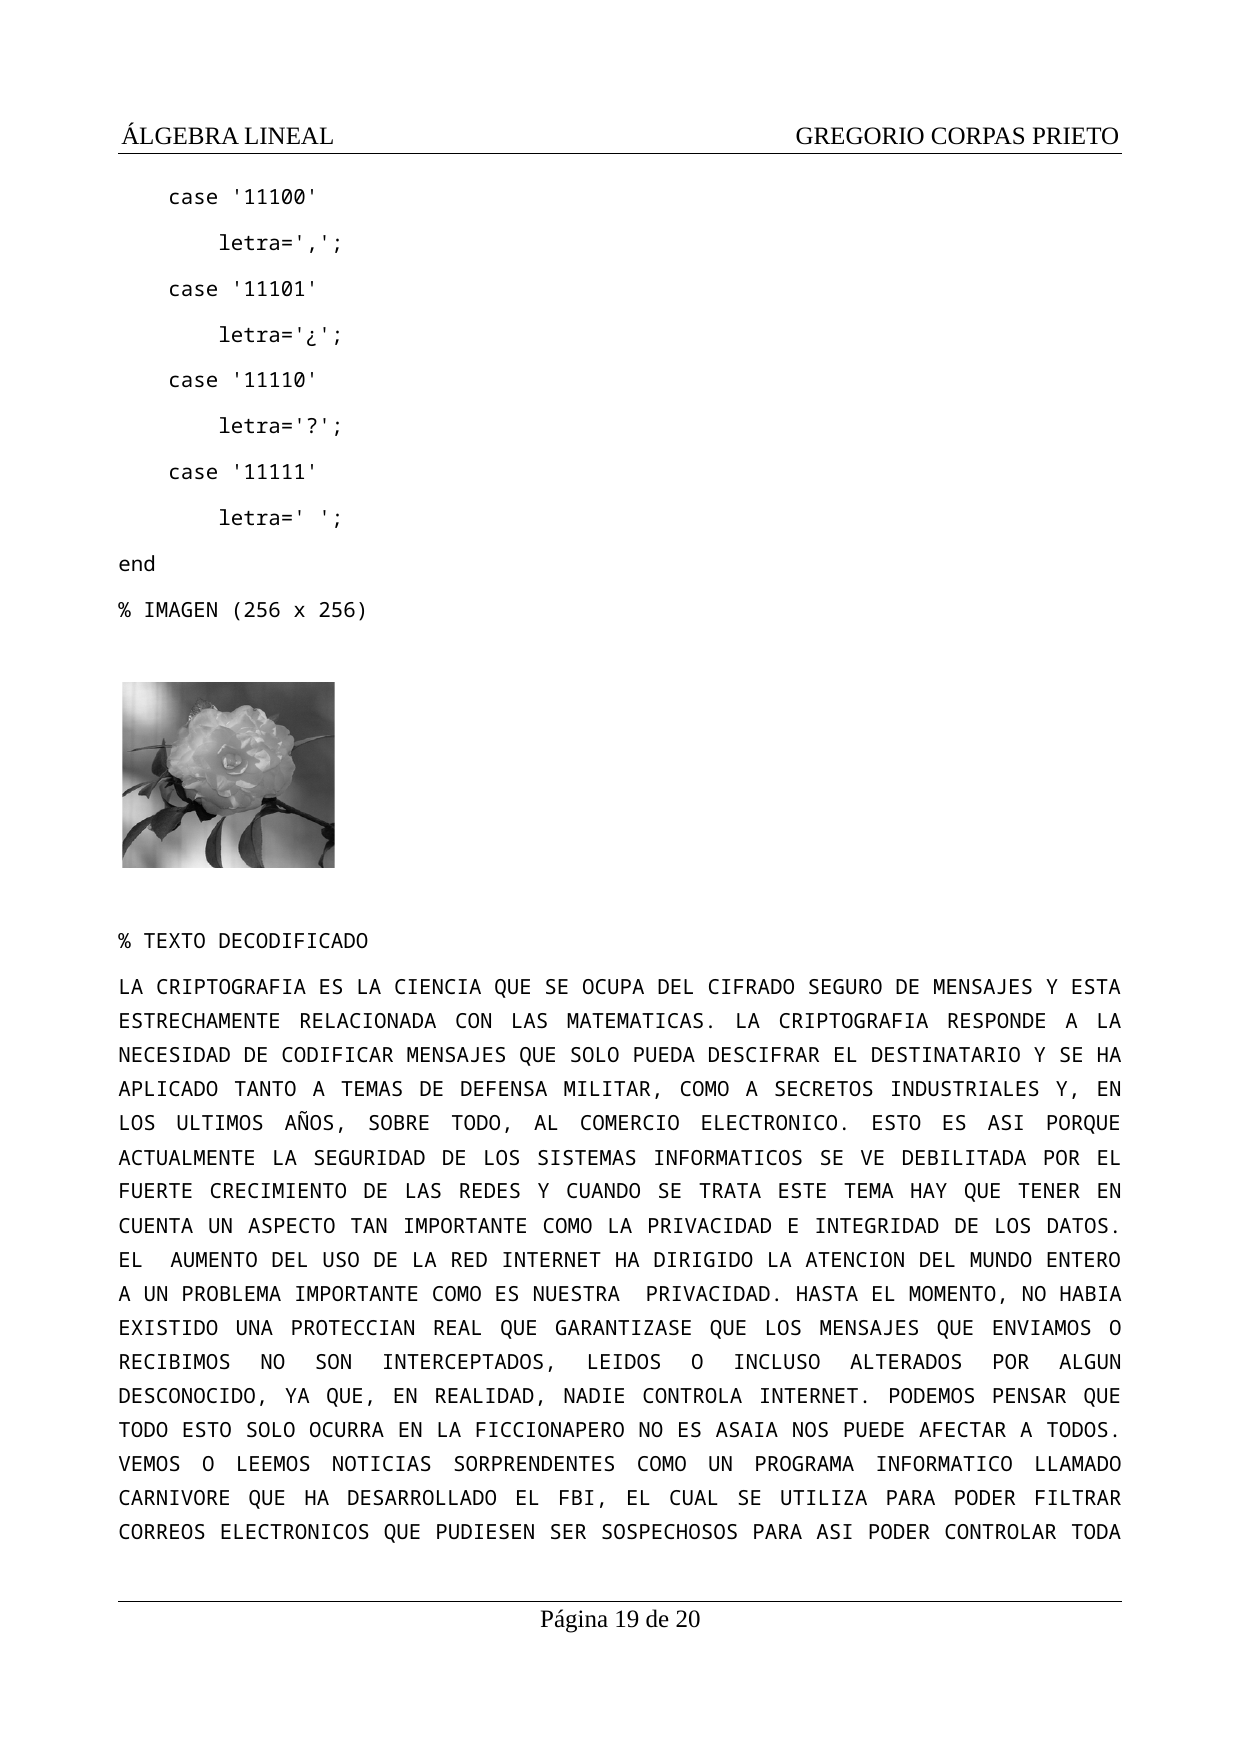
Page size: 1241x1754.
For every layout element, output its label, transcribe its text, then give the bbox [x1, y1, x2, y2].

text end [118, 549, 1122, 577]
picture [122, 682, 335, 868]
text letra=','; [118, 228, 1122, 257]
text case '11110' [118, 366, 1122, 394]
text letra=' '; [118, 503, 1122, 532]
text LA CRIPTOGRAFIA ES LA CIENCIA QUE SE OCUPA DEL CIFRADO SEGURO DE MENSAJES Y ESTA ESTRECHAMENTE RELACIONADA CON LAS MATEMATICAS. LA CRIPTOGRAFIA RESPONDE A LA NECESIDAD DE CODIFICAR MENSAJES QUE SOLO PUEDA DESCIFRAR EL DESTINATARIO Y SE HA APLICADO TANTO A TEMAS DE DEFENSA MILITAR, COMO A SECRETOS INDUSTRIALES Y, EN LOS ULTIMOS AÑOS, SOBRE TODO, AL COMERCIO ELECTRONICO. ESTO ES ASI PORQUE ACTUALMENTE LA SEGURIDAD DE LOS SISTEMAS INFORMATICOS SE VE DEBILITADA POR EL FUERTE CRECIMIENTO DE LAS REDES Y CUANDO SE TRATA ESTE TEMA HAY QUE TENER EN CUENTA UN ASPECTO TAN IMPORTANTE COMO LA PRIVACIDAD E INTEGRIDAD DE LOS DATOS. EL AUMENTO DEL USO DE LA RED INTERNET HA DIRIGIDO LA ATENCION DEL MUNDO ENTERO A UN PROBLEMA IMPORTANTE COMO ES NUESTRA PRIVACIDAD. HASTA EL MOMENTO, NO HABIA EXISTIDO UNA PROTECCIAN REAL QUE GARANTIZASE QUE LOS MENSAJES QUE ENVIAMOS O RECIBIMOS NO SON INTERCEPTADOS, LEIDOS O INCLUSO ALTERADOS POR ALGUN DESCONOCIDO, YA QUE, EN REALIDAD, NADIE CONTROLA INTERNET. PODEMOS PENSAR QUE TODO ESTO SOLO OCURRA EN LA FICCIONAPERO NO ES ASAIA NOS PUEDE AFECTAR A TODOS. VEMOS O LEEMOS NOTICIAS SORPRENDENTES COMO UN PROGRAMA INFORMATICO LLAMADO CARNIVORE QUE HA DESARROLLADO EL FBI, EL CUAL SE UTILIZA PARA PODER FILTRAR CORREOS ELECTRONICOS QUE PUDIESEN SER SOSPECHOSOS PARA ASI PODER CONTROLAR TODA [118, 972, 1122, 1546]
text % IMAGEN (256 x 256) [118, 595, 1122, 623]
text case '11100' [118, 182, 1122, 211]
text case '11101' [118, 274, 1122, 302]
text letra='¿'; [118, 320, 1122, 348]
text case '11111' [118, 457, 1122, 486]
text letra='?'; [118, 411, 1122, 440]
text % TEXTO DECODIFICADO [118, 641, 1122, 955]
